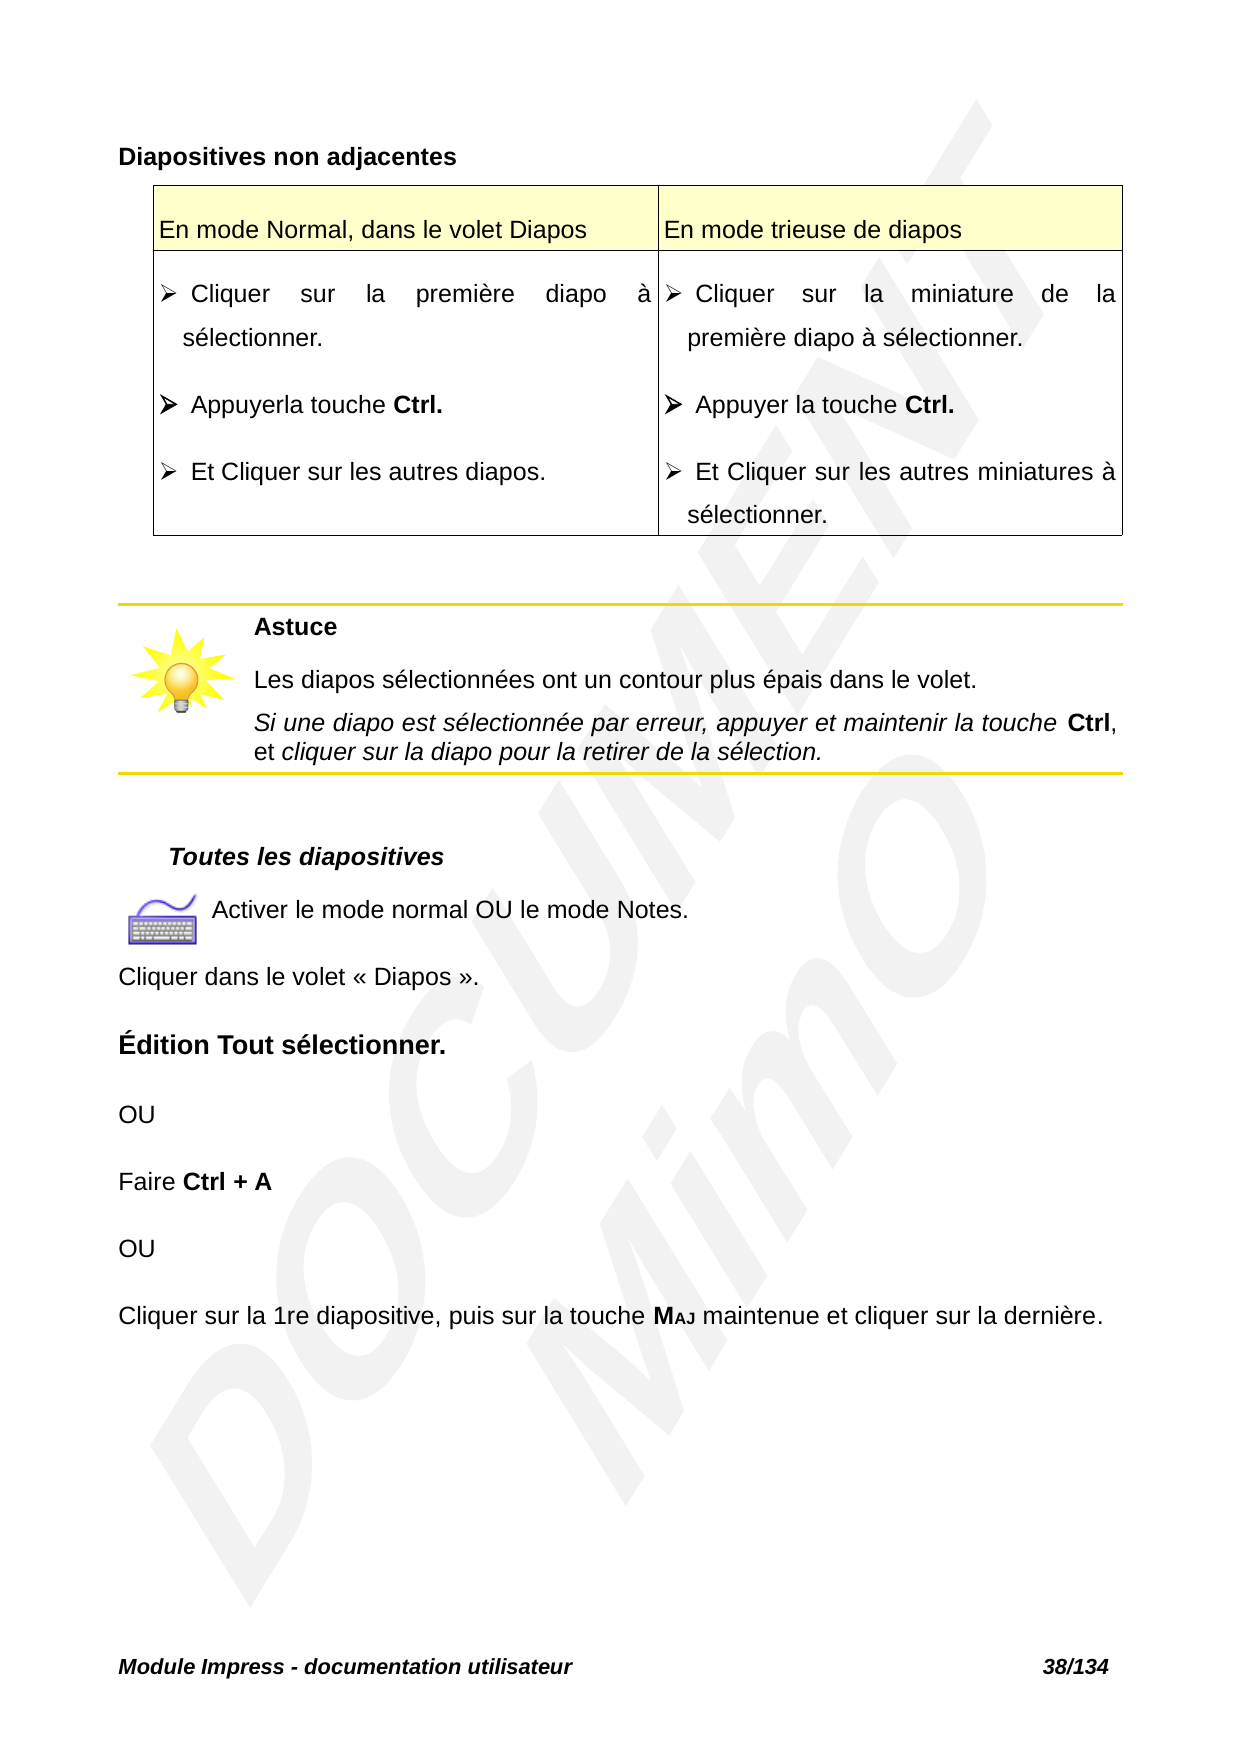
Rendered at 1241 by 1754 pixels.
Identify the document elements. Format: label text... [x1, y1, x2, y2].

text Faire Ctrl + A [118, 1167, 1122, 1196]
table_header [118, 730, 248, 772]
picture [123, 611, 242, 730]
text Activer le mode normal OU le mode Notes. [200, 895, 1122, 924]
picture [125, 883, 200, 959]
table_header Astuce Les diapos sélectionnées ont un contour plus épais dans le volet. Si une diapo est sélectionnée par erreur, appuyer et maintenir la touche Ctrl, et cliquer sur la diapo pour la retirer de la sélection. [248, 606, 1123, 772]
table_header En mode Normal, dans le volet Diapos [154, 186, 658, 249]
text OU [118, 1234, 1122, 1263]
text Cliquer sur la 1re diapositive, puis sur la touche Maj maintenue et cliquer sur la dernière. [118, 1301, 1122, 1330]
text Diapositives non adjacentes [118, 142, 1122, 171]
table_header [118, 606, 248, 729]
text Édition Tout sélectionner. [118, 1029, 1122, 1060]
table_cell Cliquer sur la première diapo à sélectionner. Appuyerla touche Ctrl. Et Cliquer sur les autres diapos. [154, 251, 658, 535]
table_cell Cliquer sur la miniature de la première diapo à sélectionner. Appuyer la touche Ctrl. Et Cliquer sur les autres miniatures à sélectionner. [659, 251, 1122, 535]
text OU [118, 1099, 1122, 1128]
subtitle Toutes les diapositives [168, 842, 1122, 871]
table_header En mode trieuse de diapos [659, 186, 1122, 249]
text Cliquer dans le volet « Diapos ». [118, 962, 1122, 991]
